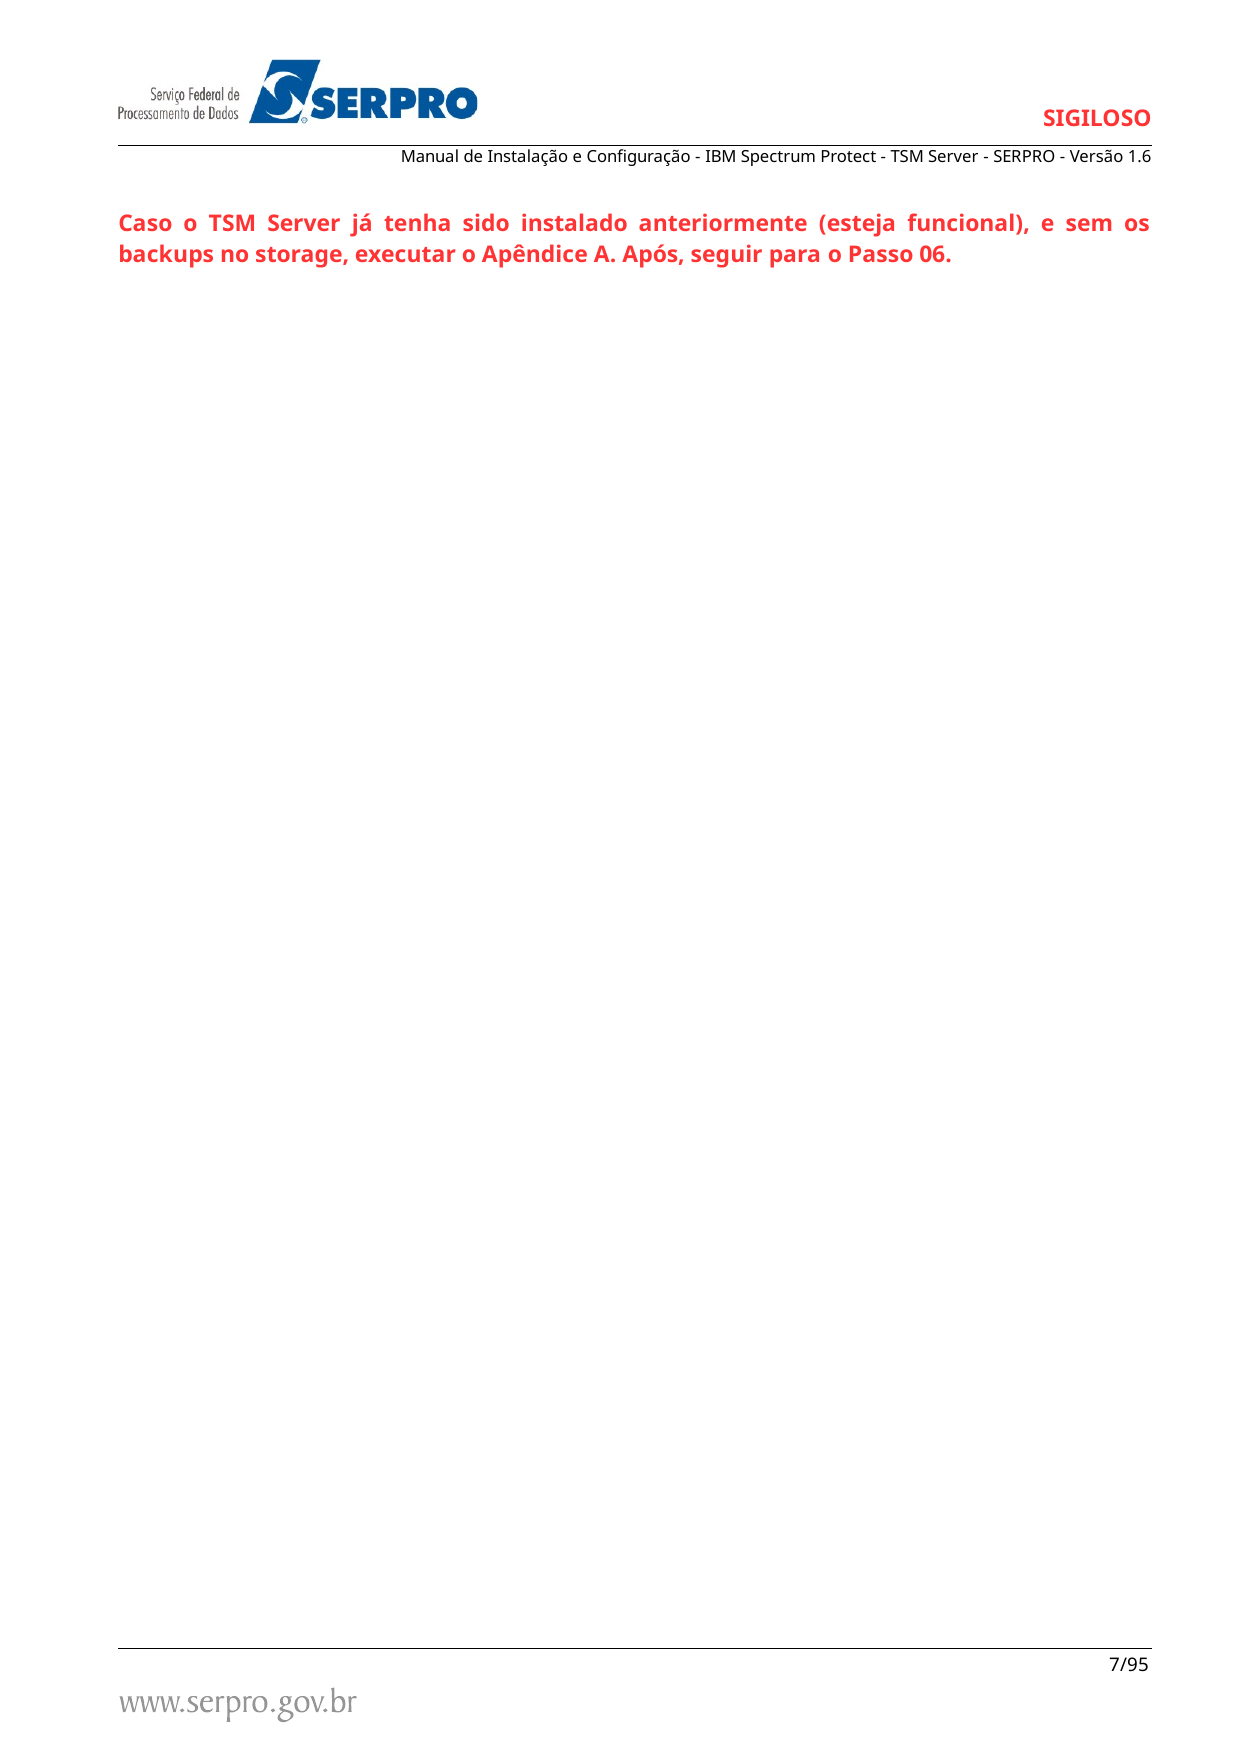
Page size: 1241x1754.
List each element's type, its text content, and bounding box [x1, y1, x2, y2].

picture [118, 59, 478, 124]
text Caso o TSM Server já tenha sido instalado anteriormente (esteja funcional), e sem os backups no storage, executar o Apêndice A. Após, seguir para o Passo 06. [118, 207, 1152, 300]
